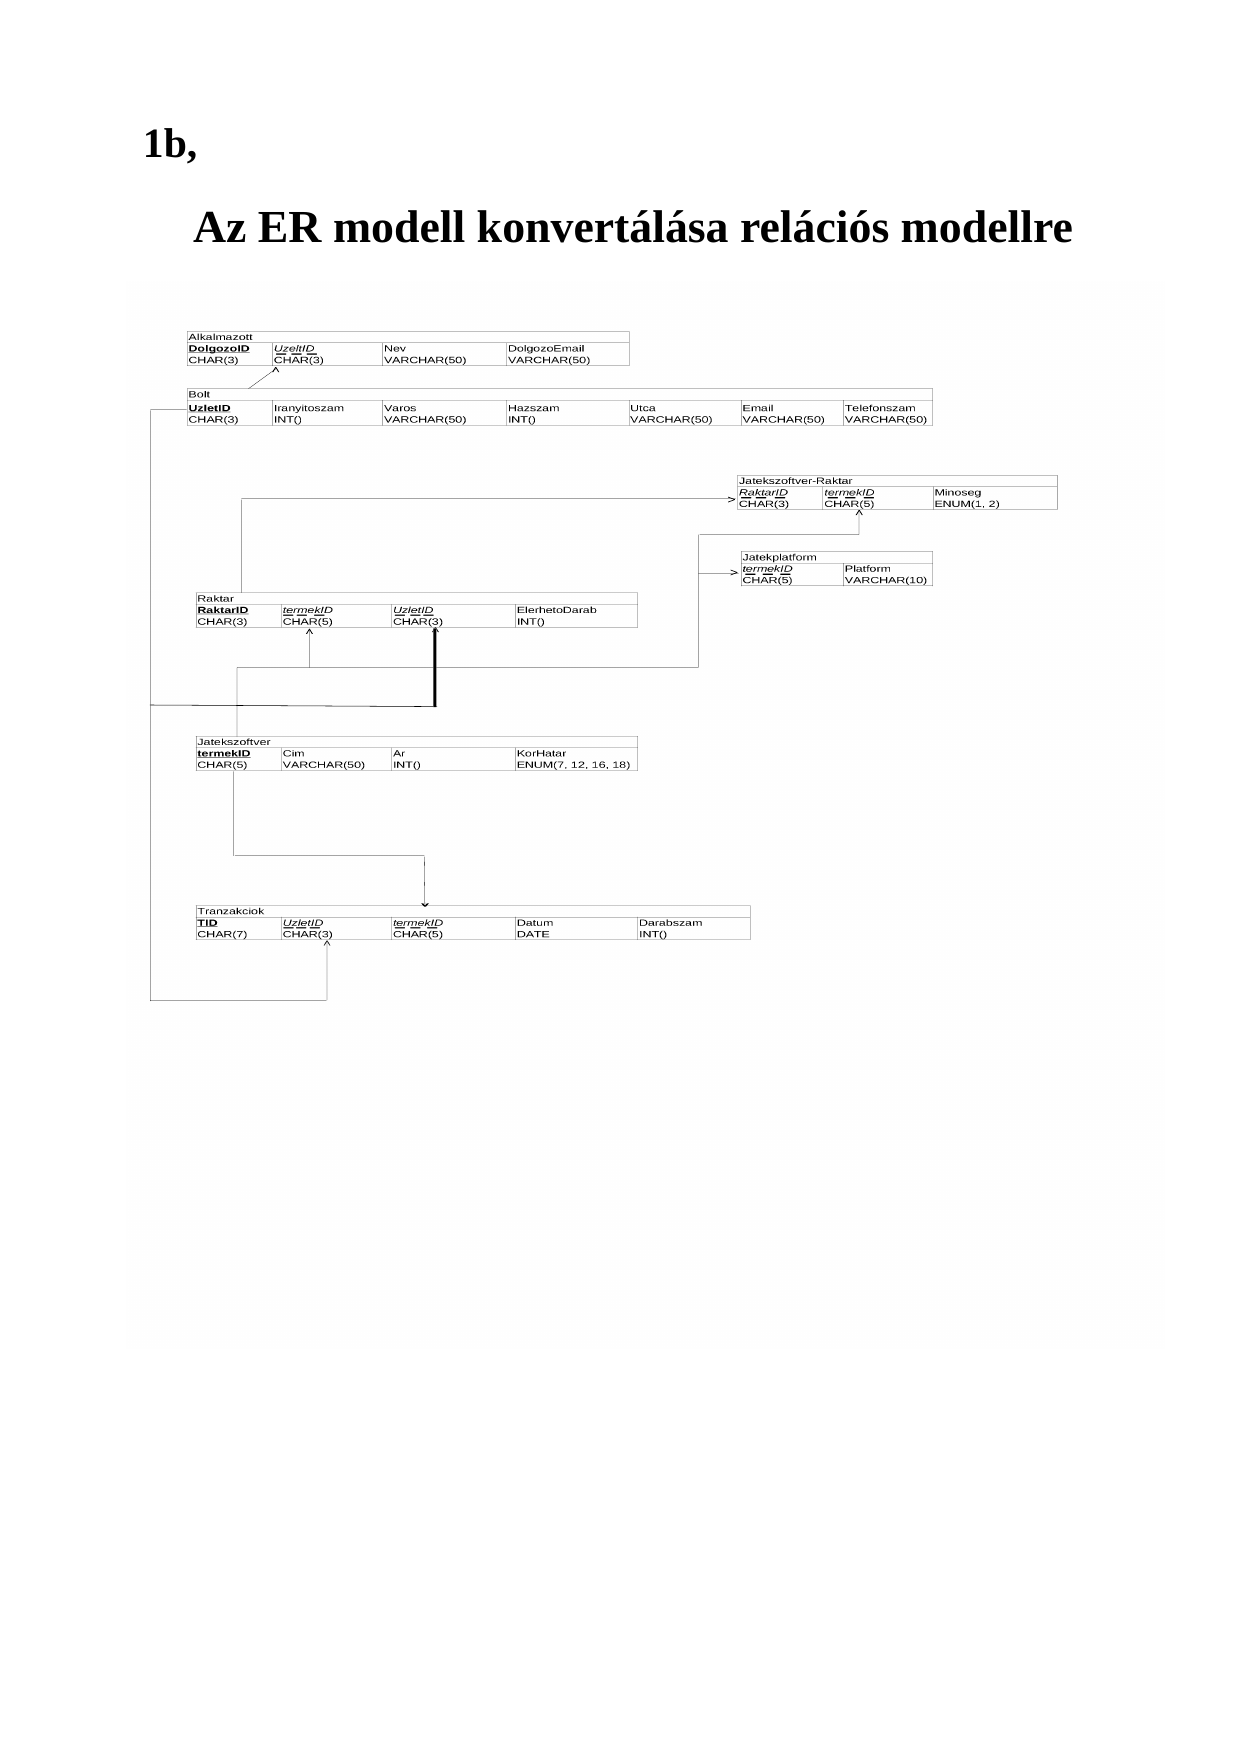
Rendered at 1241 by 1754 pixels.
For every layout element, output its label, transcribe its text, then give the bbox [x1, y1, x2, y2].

text Az ER modell konvertálása relációs modellre [143, 199, 1123, 252]
text 1b, [143, 118, 1123, 166]
